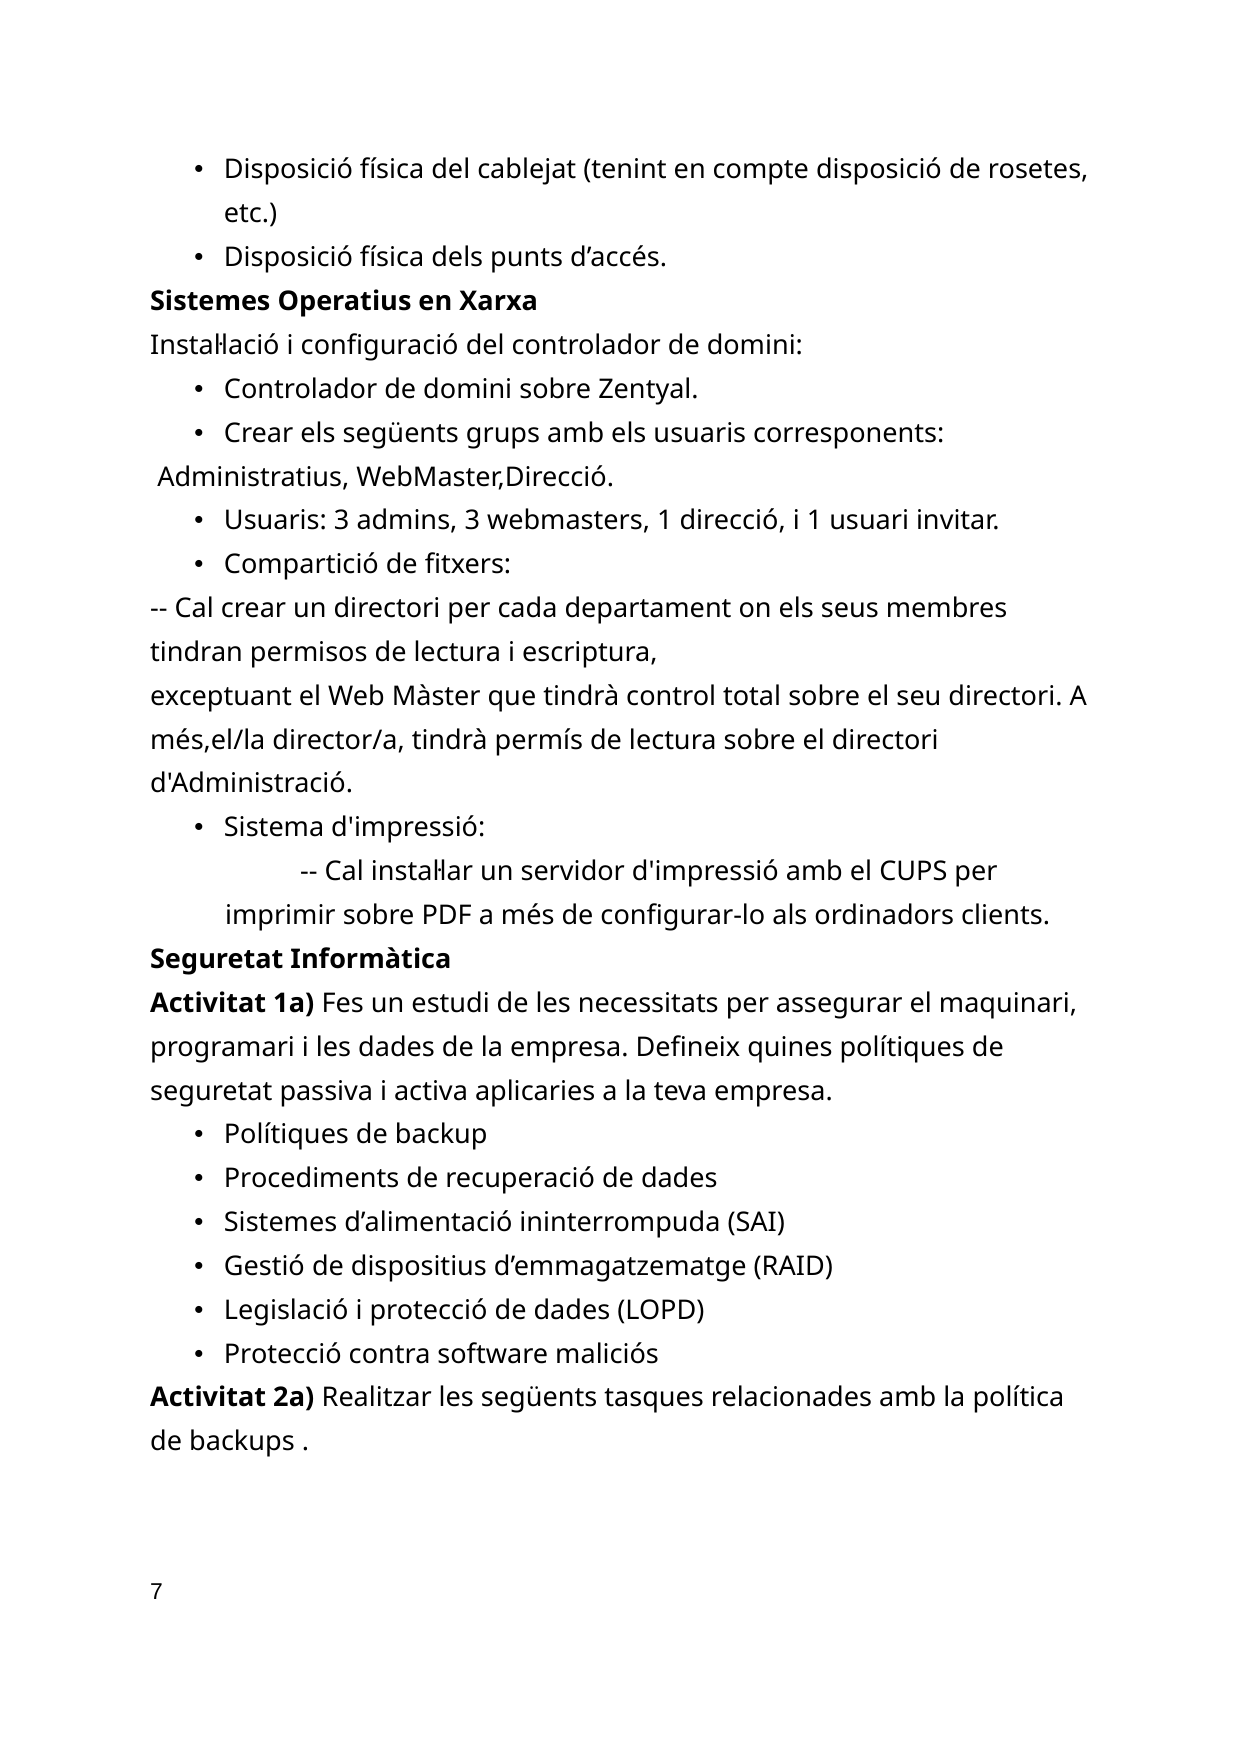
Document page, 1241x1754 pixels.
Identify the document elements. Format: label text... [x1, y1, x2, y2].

list Controlador de domini sobre Zentyal. [194, 369, 1090, 406]
list Sistema d'impressió: [194, 808, 1090, 845]
list Usuaris: 3 admins, 3 webmasters, 1 direcció, i 1 usuari invitar. [194, 501, 1090, 538]
list Polítiques de backup [194, 1115, 1090, 1152]
list Legislació i protecció de dades (LOPD) [194, 1290, 1090, 1327]
text -- Cal instal·lar un servidor d'impressió amb el CUPS per imprimir sobre PDF a més de configurar-lo als ordinadors clients. [225, 852, 1090, 932]
text Seguretat Informàtica [150, 939, 1090, 976]
list Crear els següents grups amb els usuaris corresponents: [194, 413, 1090, 450]
list Gestió de dispositius d’emmagatzematge (RAID) [194, 1246, 1090, 1283]
list Protecció contra software maliciós [194, 1334, 1090, 1371]
text Sistemes Operatius en Xarxa [150, 282, 1090, 318]
list Sistemes d’alimentació ininterrompuda (SAI) [194, 1202, 1090, 1239]
text Administratius, WebMaster,Direcció. [150, 457, 1090, 494]
text exceptuant el Web Màster que tindrà control total sobre el seu directori. A més,el/la director/a, tindrà permís de lectura sobre el directori d'Administració. [150, 676, 1090, 801]
list Disposició física dels punts d’accés. [194, 238, 1090, 274]
list Disposició física del cablejat (tenint en compte disposició de rosetes, etc.) [194, 150, 1090, 231]
list Procediments de recuperació de dades [194, 1159, 1090, 1196]
text Activitat 2a) Realitzar les següents tasques relacionades amb la política de backups . [150, 1378, 1090, 1459]
list Compartició de fitxers: [194, 545, 1090, 582]
text Activitat 1a) Fes un estudi de les necessitats per assegurar el maquinari, programari i les dades de la empresa. Defineix quines polítiques de seguretat passiva i activa aplicaries a la teva empresa. [150, 983, 1090, 1108]
text -- Cal crear un directori per cada departament on els seus membres tindran permisos de lectura i escriptura, [150, 588, 1090, 669]
text Instal·lació i configuració del controlador de domini: [150, 325, 1090, 362]
